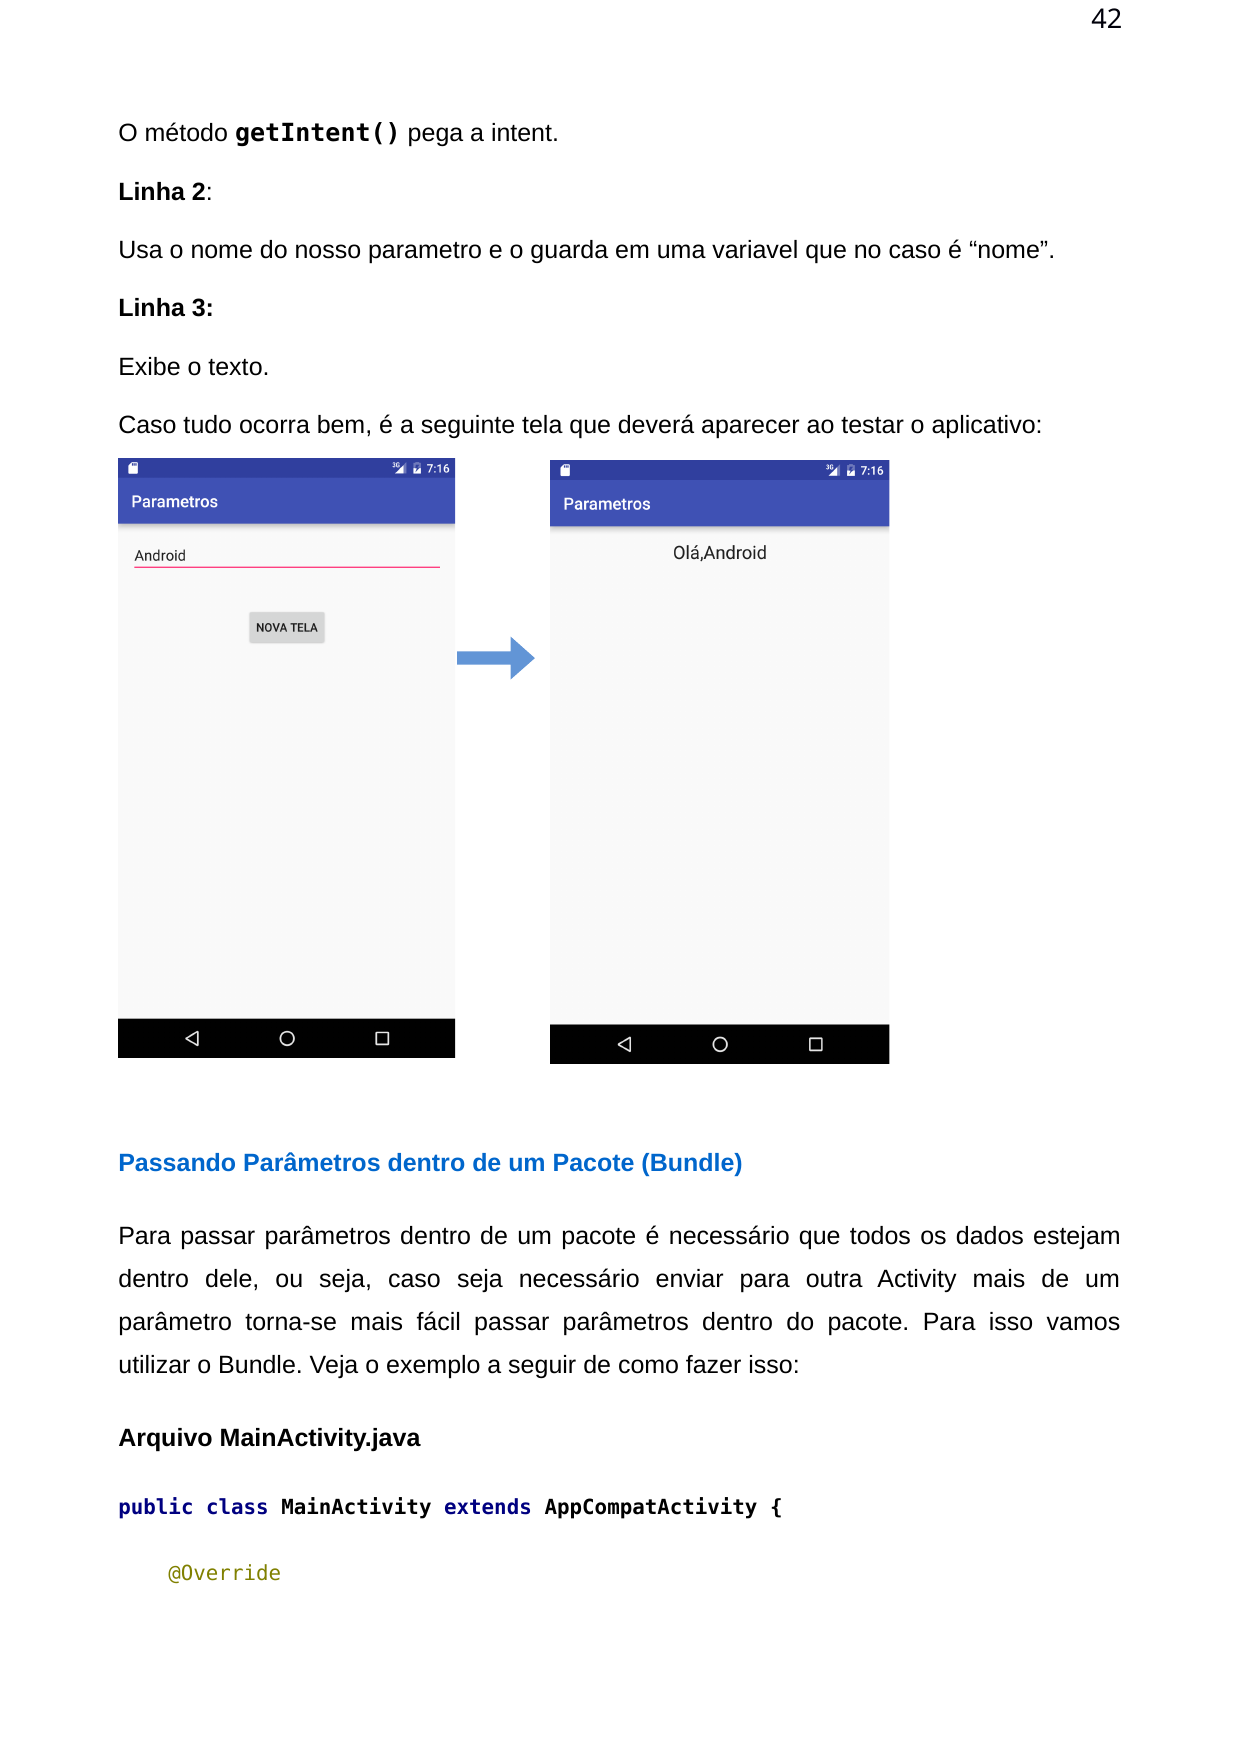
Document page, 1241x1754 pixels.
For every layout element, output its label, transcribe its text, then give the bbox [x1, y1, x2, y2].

text Passando Parâmetros dentro de um Pacote (Bundle) [118, 1148, 1122, 1177]
text Linha 2: [118, 177, 1122, 206]
text Para passar parâmetros dentro de um pacote é necessário que todos os dados estejam dentro dele, ou seja, caso seja necessário enviar para outra Activity mais de um parâmetro torna-se mais fácil passar parâmetros dentro do pacote. Para isso vamos utilizar o Bundle. Veja o exemplo a seguir de como fazer isso: [118, 1221, 1122, 1379]
picture [550, 460, 890, 1064]
text Caso tudo ocorra bem, é a seguinte tela que deverá aparecer ao testar o aplicativo: [118, 410, 1122, 439]
text Arquivo MainActivity.java [118, 1423, 1122, 1452]
text Linha 3: [118, 293, 1122, 322]
picture [118, 458, 455, 1058]
text public class MainActivity extends AppCompatActivity { [118, 1495, 1122, 1520]
text Usa o nome do nosso parametro e o guarda em uma variavel que no caso é “nome”. [118, 235, 1122, 264]
text Exibe o texto. [118, 352, 1122, 380]
text O método getIntent() pega a intent. [118, 118, 1122, 147]
text @Override [118, 1561, 1122, 1586]
